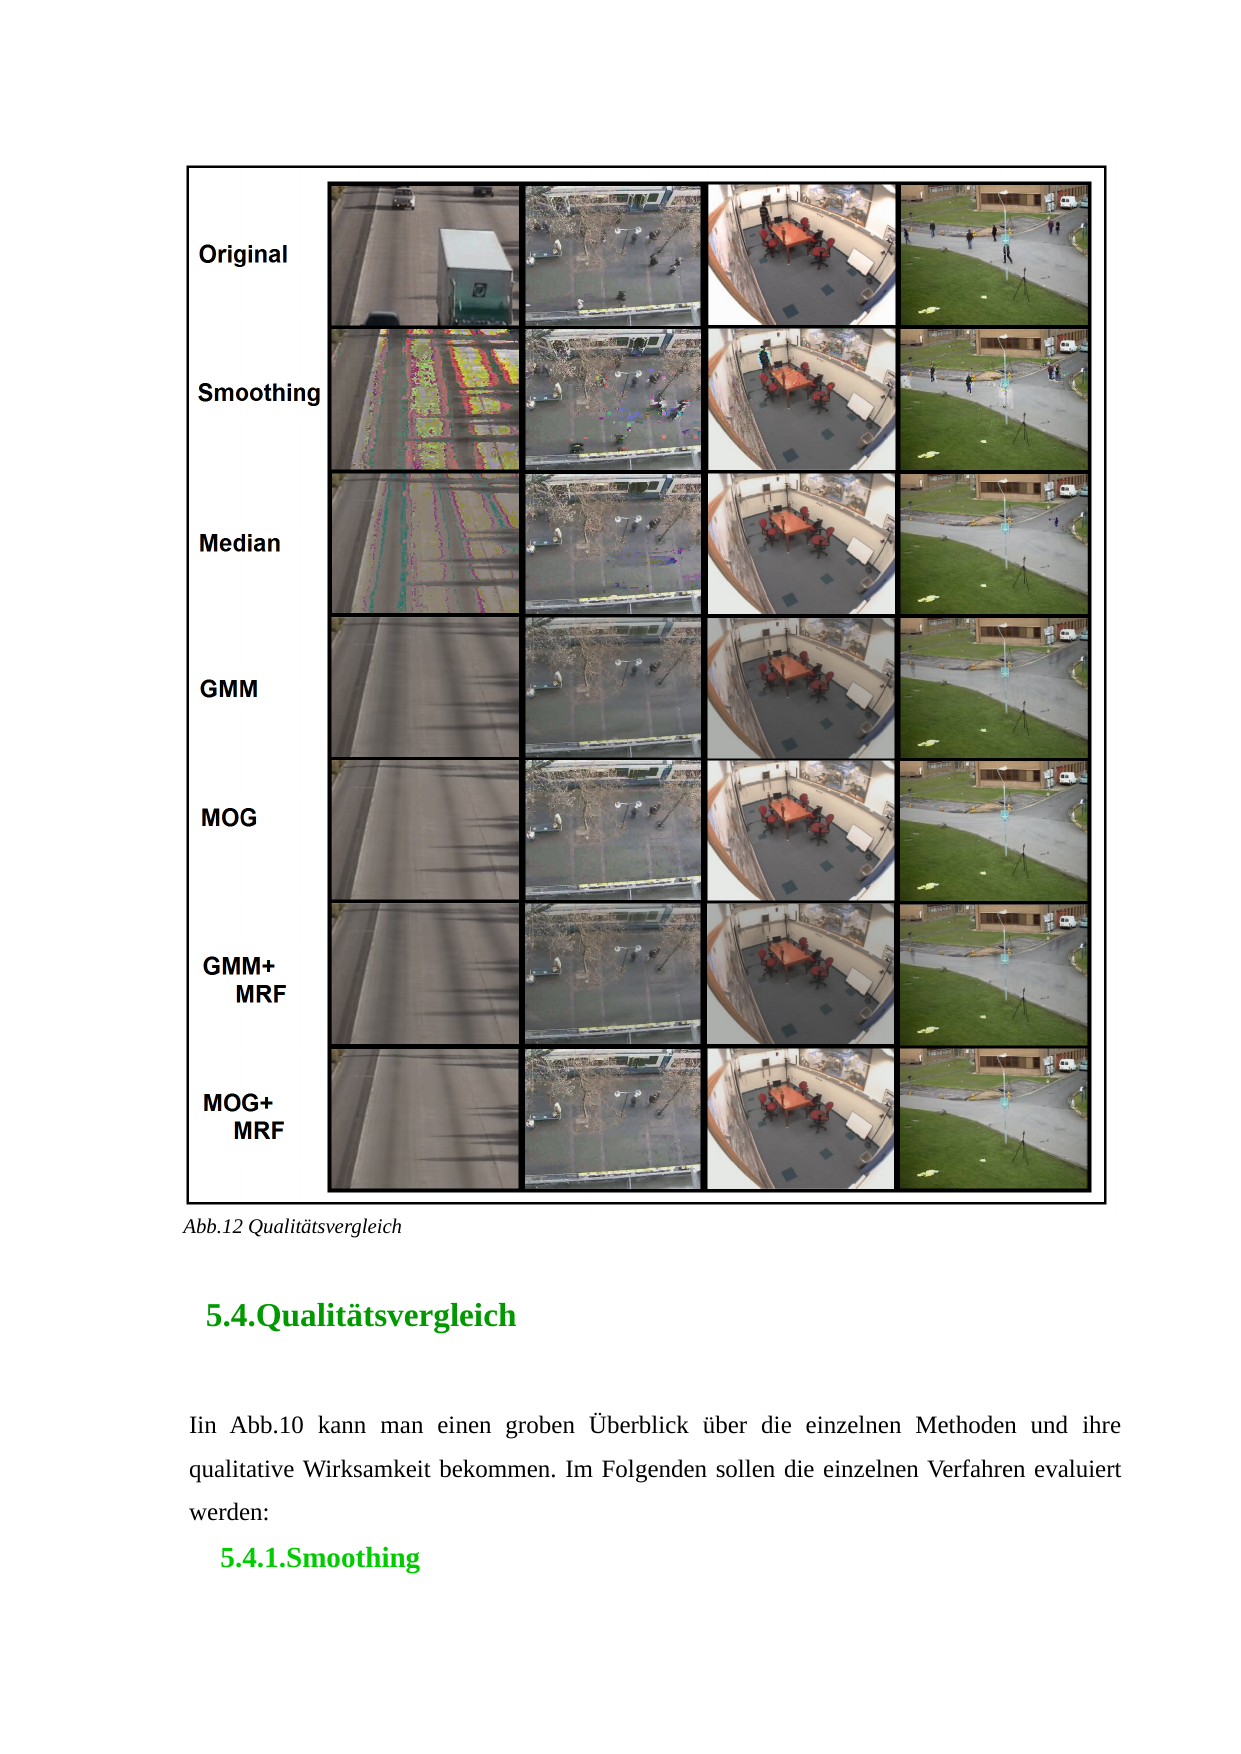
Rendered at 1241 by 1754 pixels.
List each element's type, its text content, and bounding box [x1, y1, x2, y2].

text 5.4.Qualitätsvergleich [189, 1296, 1122, 1334]
text Abb.12 Qualitätsvergleich [183, 160, 1128, 1238]
text Iin Abb.10 kann man einen groben Überblick über die einzelnen Methoden und ihre qualitative Wirksamkeit bekommen. Im Folgenden sollen die einzelnen Verfahren evaluiert werden: [189, 1411, 1122, 1526]
text 5.4.1.Smoothing [189, 1540, 1122, 1573]
picture [183, 160, 1117, 1214]
